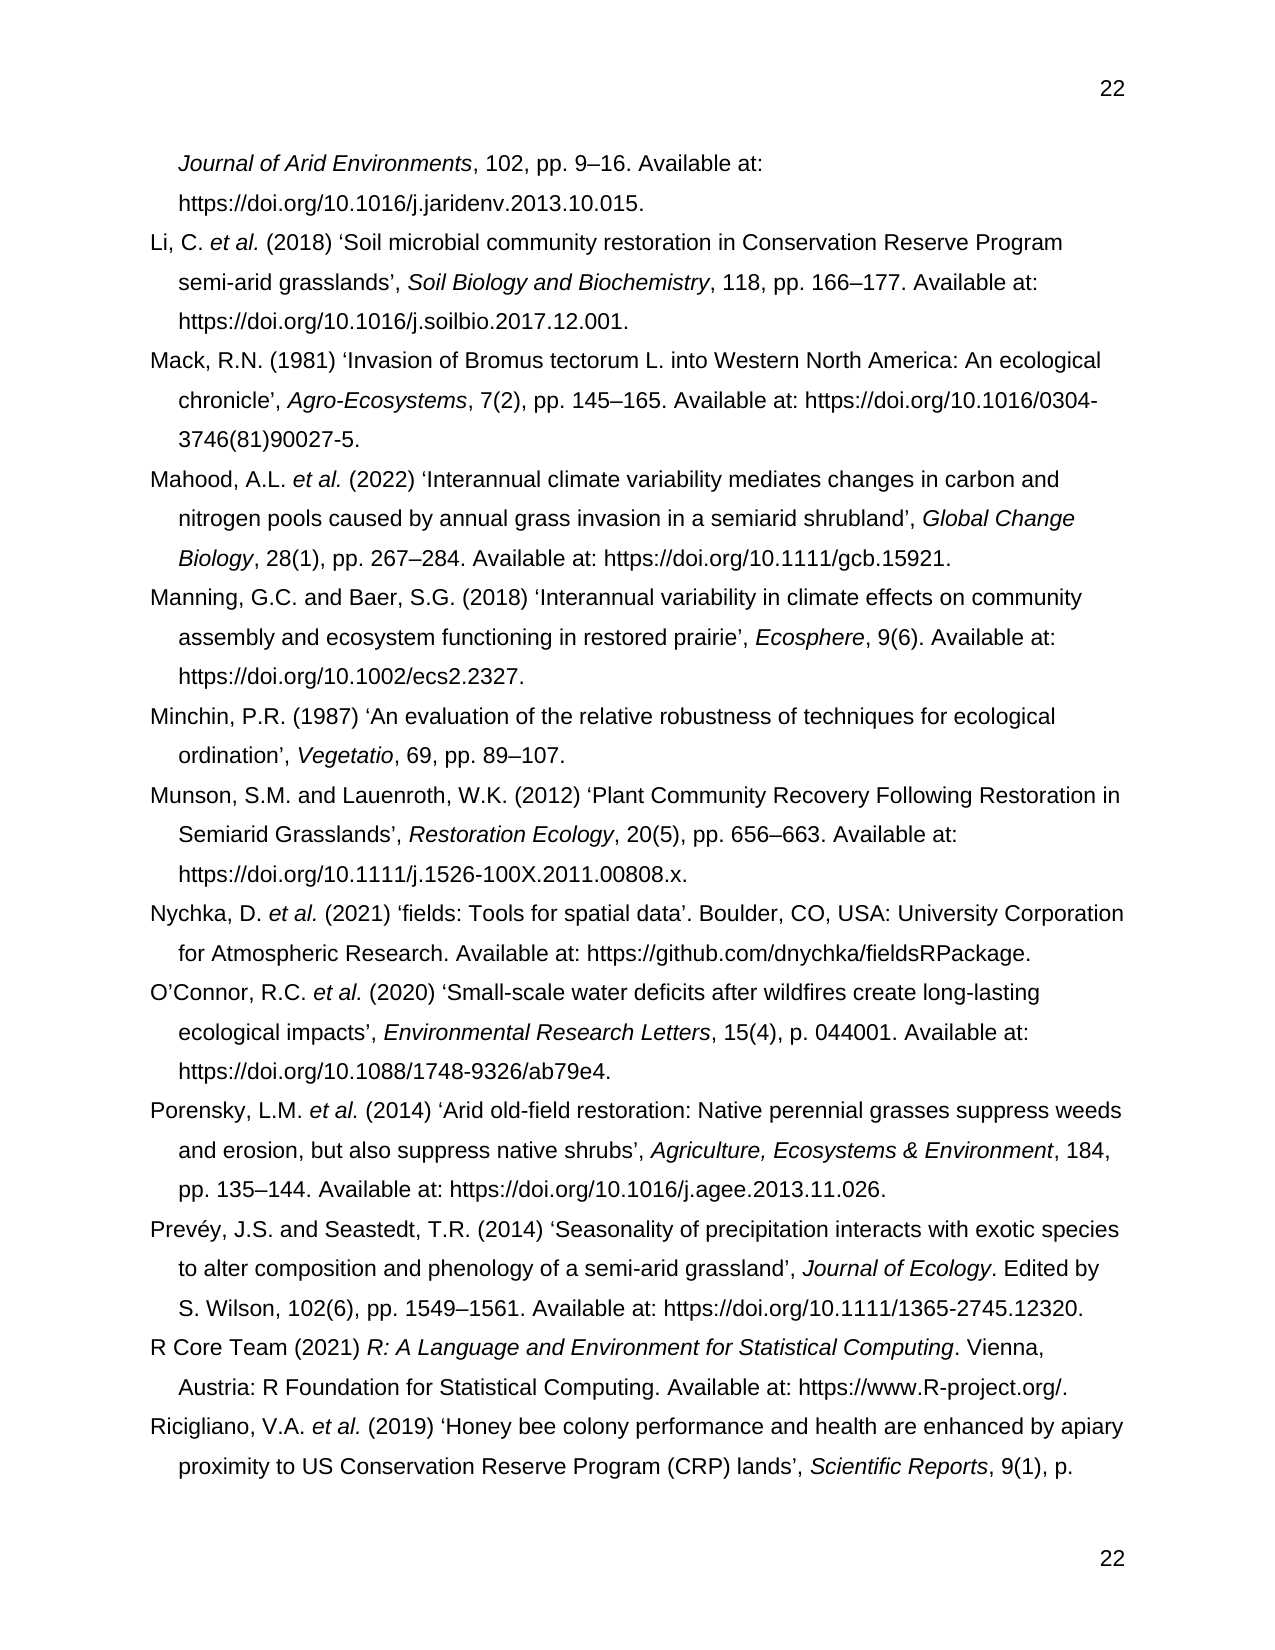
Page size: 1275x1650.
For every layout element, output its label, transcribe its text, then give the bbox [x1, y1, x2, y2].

text R Core Team (2021) R: A Language and Environment for Statistical Computing. Vienna, Austria: R Foundation for Statistical Computing. Available at: https://www.R-project.org/. [150, 1334, 1125, 1400]
text Porensky, L.M. et al. (2014) ‘Arid old-field restoration: Native perennial grasses suppress weeds and erosion, but also suppress native shrubs’, Agriculture, Ecosystems & Environment, 184, pp. 135–144. Available at: https://doi.org/10.1016/j.agee.2013.11.026. [150, 1097, 1125, 1203]
text Mahood, A.L. et al. (2022) ‘Interannual climate variability mediates changes in carbon and nitrogen pools caused by annual grass invasion in a semiarid shrubland’, Global Change Biology, 28(1), pp. 267–284. Available at: https://doi.org/10.1111/gcb.15921. [150, 466, 1125, 571]
text Manning, G.C. and Baer, S.G. (2018) ‘Interannual variability in climate effects on community assembly and ecosystem functioning in restored prairie’, Ecosphere, 9(6). Available at: https://doi.org/10.1002/ecs2.2327. [150, 584, 1125, 689]
text Ricigliano, V.A. et al. (2019) ‘Honey bee colony performance and health are enhanced by apiary proximity to US Conservation Reserve Program (CRP) lands’, Scientific Reports, 9(1), p. [150, 1413, 1125, 1479]
text Journal of Arid Environments, 102, pp. 9–16. Available at: https://doi.org/10.1016/j.jaridenv.2013.10.015. [150, 150, 1125, 216]
text Mack, R.N. (1981) ‘Invasion of Bromus tectorum L. into Western North America: An ecological chronicle’, Agro-Ecosystems, 7(2), pp. 145–165. Available at: https://doi.org/10.1016/0304-3746(81)90027-5. [150, 347, 1125, 453]
text Munson, S.M. and Lauenroth, W.K. (2012) ‘Plant Community Recovery Following Restoration in Semiarid Grasslands’, Restoration Ecology, 20(5), pp. 656–663. Available at: https://doi.org/10.1111/j.1526-100X.2011.00808.x. [150, 782, 1125, 887]
text Nychka, D. et al. (2021) ‘fields: Tools for spatial data’. Boulder, CO, USA: University Corporation for Atmospheric Research. Available at: https://github.com/dnychka/fieldsRPackage. [150, 900, 1125, 966]
text Prevéy, J.S. and Seastedt, T.R. (2014) ‘Seasonality of precipitation interacts with exotic species to alter composition and phenology of a semi-arid grassland’, Journal of Ecology. Edited by S. Wilson, 102(6), pp. 1549–1561. Available at: https://doi.org/10.1111/1365-2745.12320. [150, 1216, 1125, 1321]
text O’Connor, R.C. et al. (2020) ‘Small-scale water deficits after wildfires create long-lasting ecological impacts’, Environmental Research Letters, 15(4), p. 044001. Available at: https://doi.org/10.1088/1748-9326/ab79e4. [150, 979, 1125, 1084]
text Li, C. et al. (2018) ‘Soil microbial community restoration in Conservation Reserve Program semi-arid grasslands’, Soil Biology and Biochemistry, 118, pp. 166–177. Available at: https://doi.org/10.1016/j.soilbio.2017.12.001. [150, 229, 1125, 334]
text Minchin, P.R. (1987) ‘An evaluation of the relative robustness of techniques for ecological ordination’, Vegetatio, 69, pp. 89–107. [150, 703, 1125, 768]
